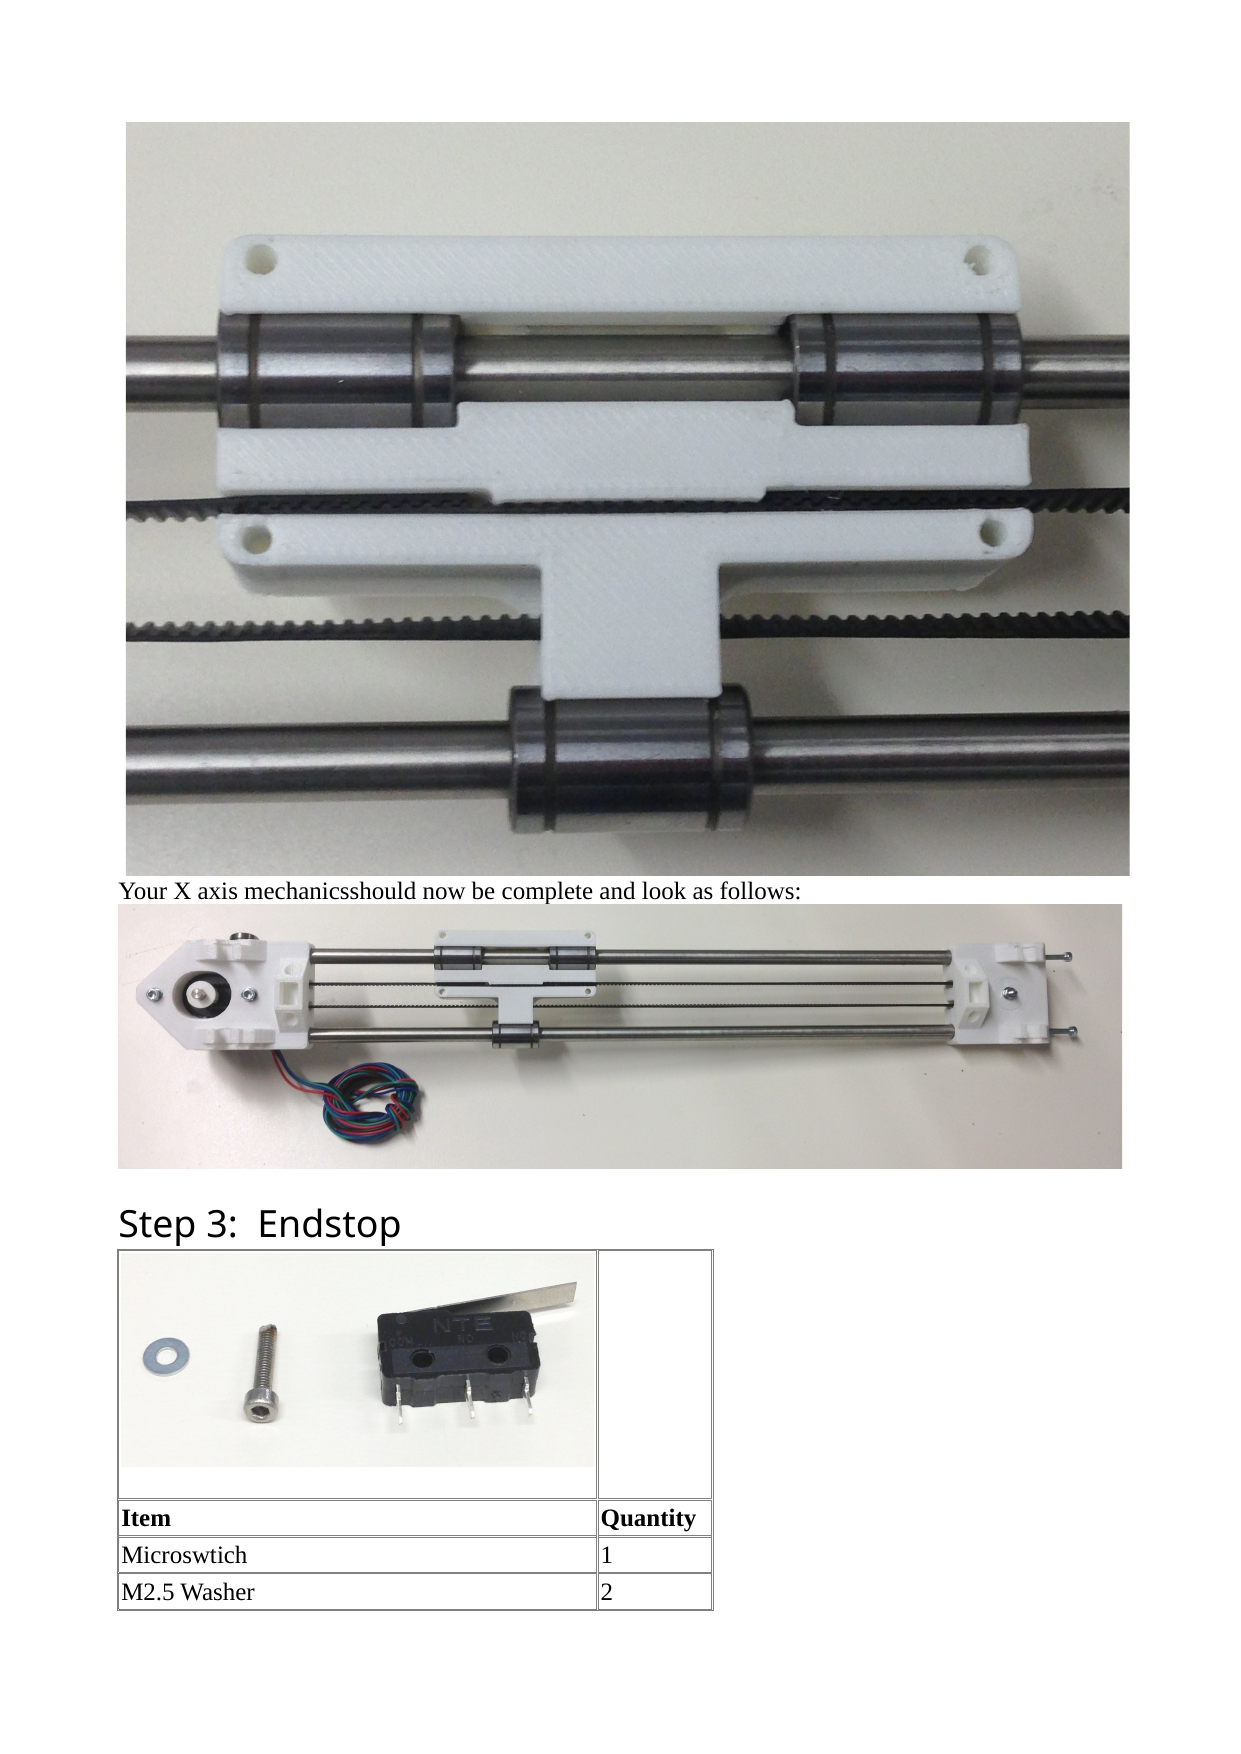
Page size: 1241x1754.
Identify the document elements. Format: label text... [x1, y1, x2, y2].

table_header [119, 1254, 596, 1498]
table_cell M2.5 Washer [119, 1574, 596, 1608]
picture [121, 1253, 595, 1467]
table_cell Item [119, 1501, 596, 1535]
text Your X axis mechanicsshould now be complete and look as follows: [118, 118, 1122, 904]
table_header [599, 1251, 711, 1498]
table_cell 1 [599, 1538, 711, 1572]
picture [118, 904, 1123, 1169]
table_cell Quantity [599, 1501, 711, 1535]
table_cell 2 [599, 1574, 711, 1608]
table_cell Microswtich [119, 1538, 596, 1572]
subtitle Step 3: Endstop [118, 1197, 1122, 1248]
picture [125, 122, 1130, 876]
